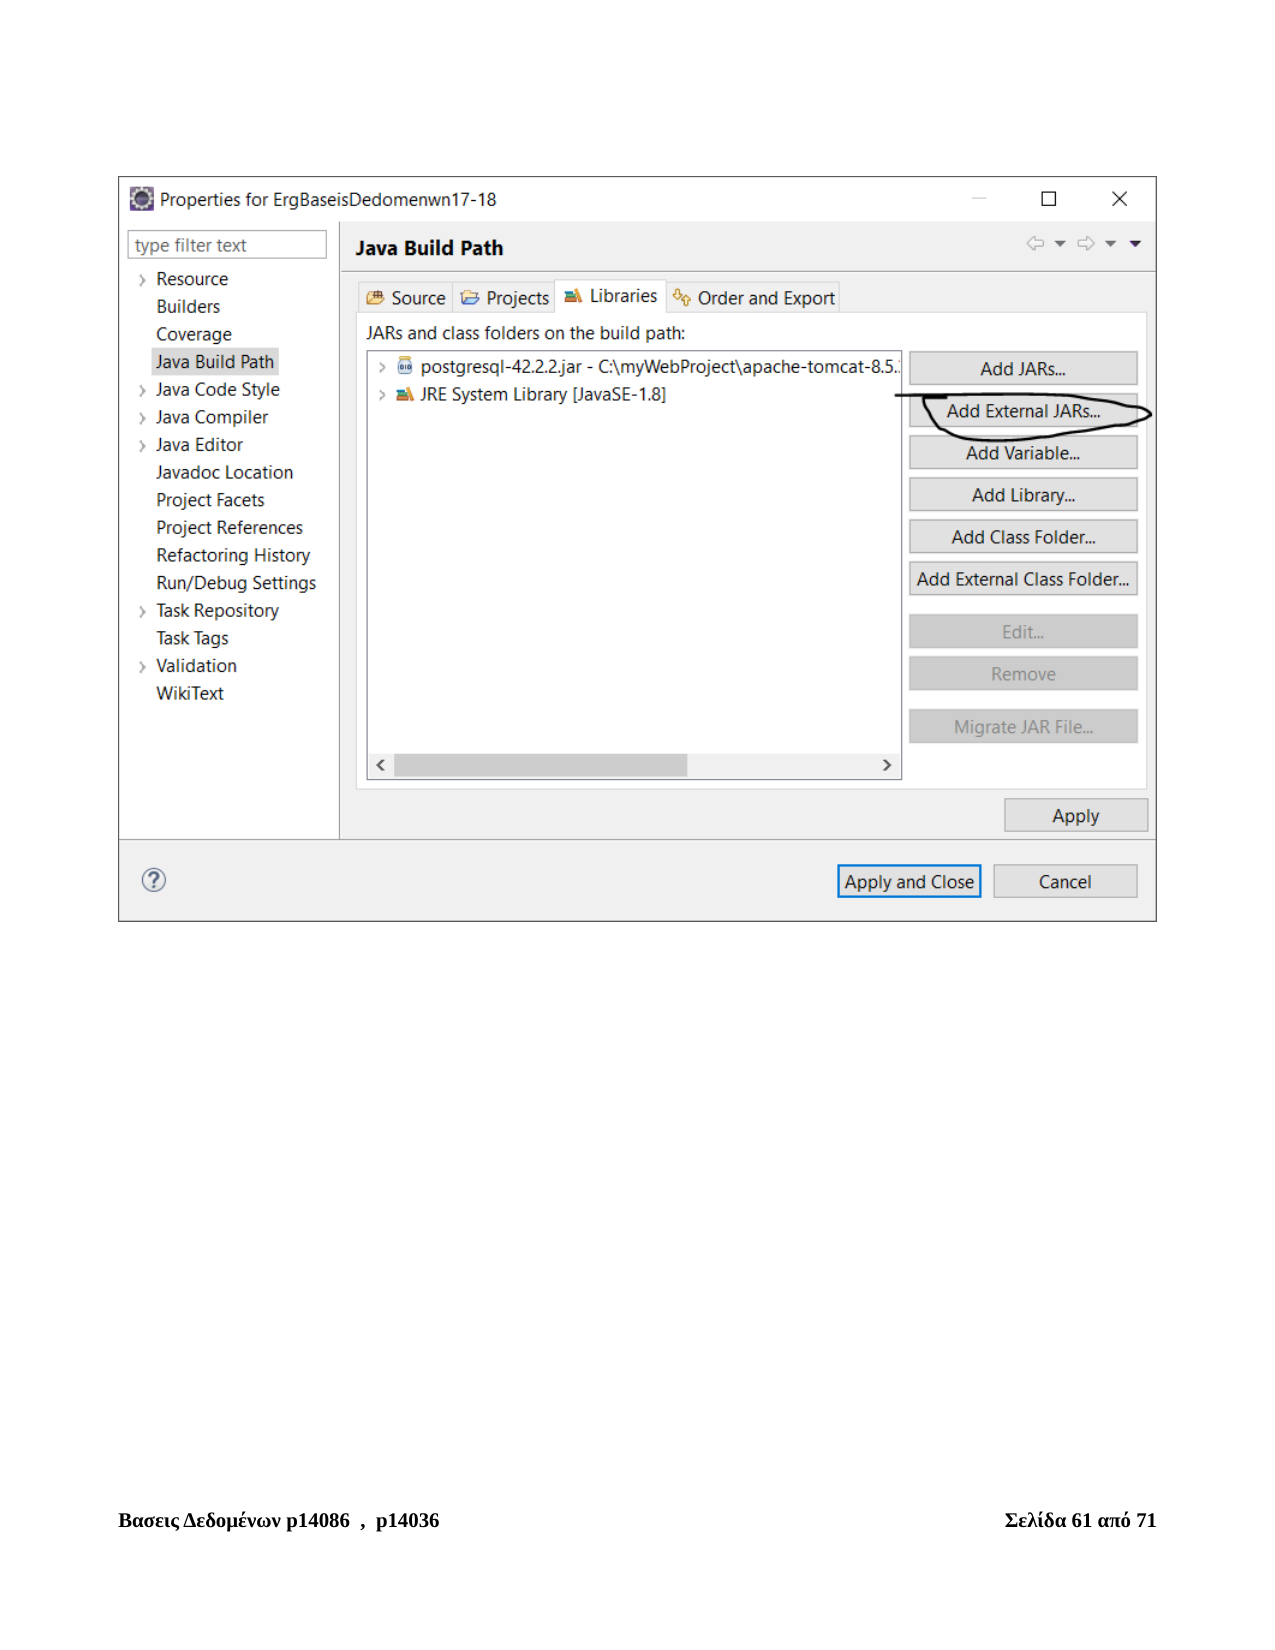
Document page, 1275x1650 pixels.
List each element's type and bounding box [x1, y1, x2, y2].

picture [118, 176, 1157, 922]
